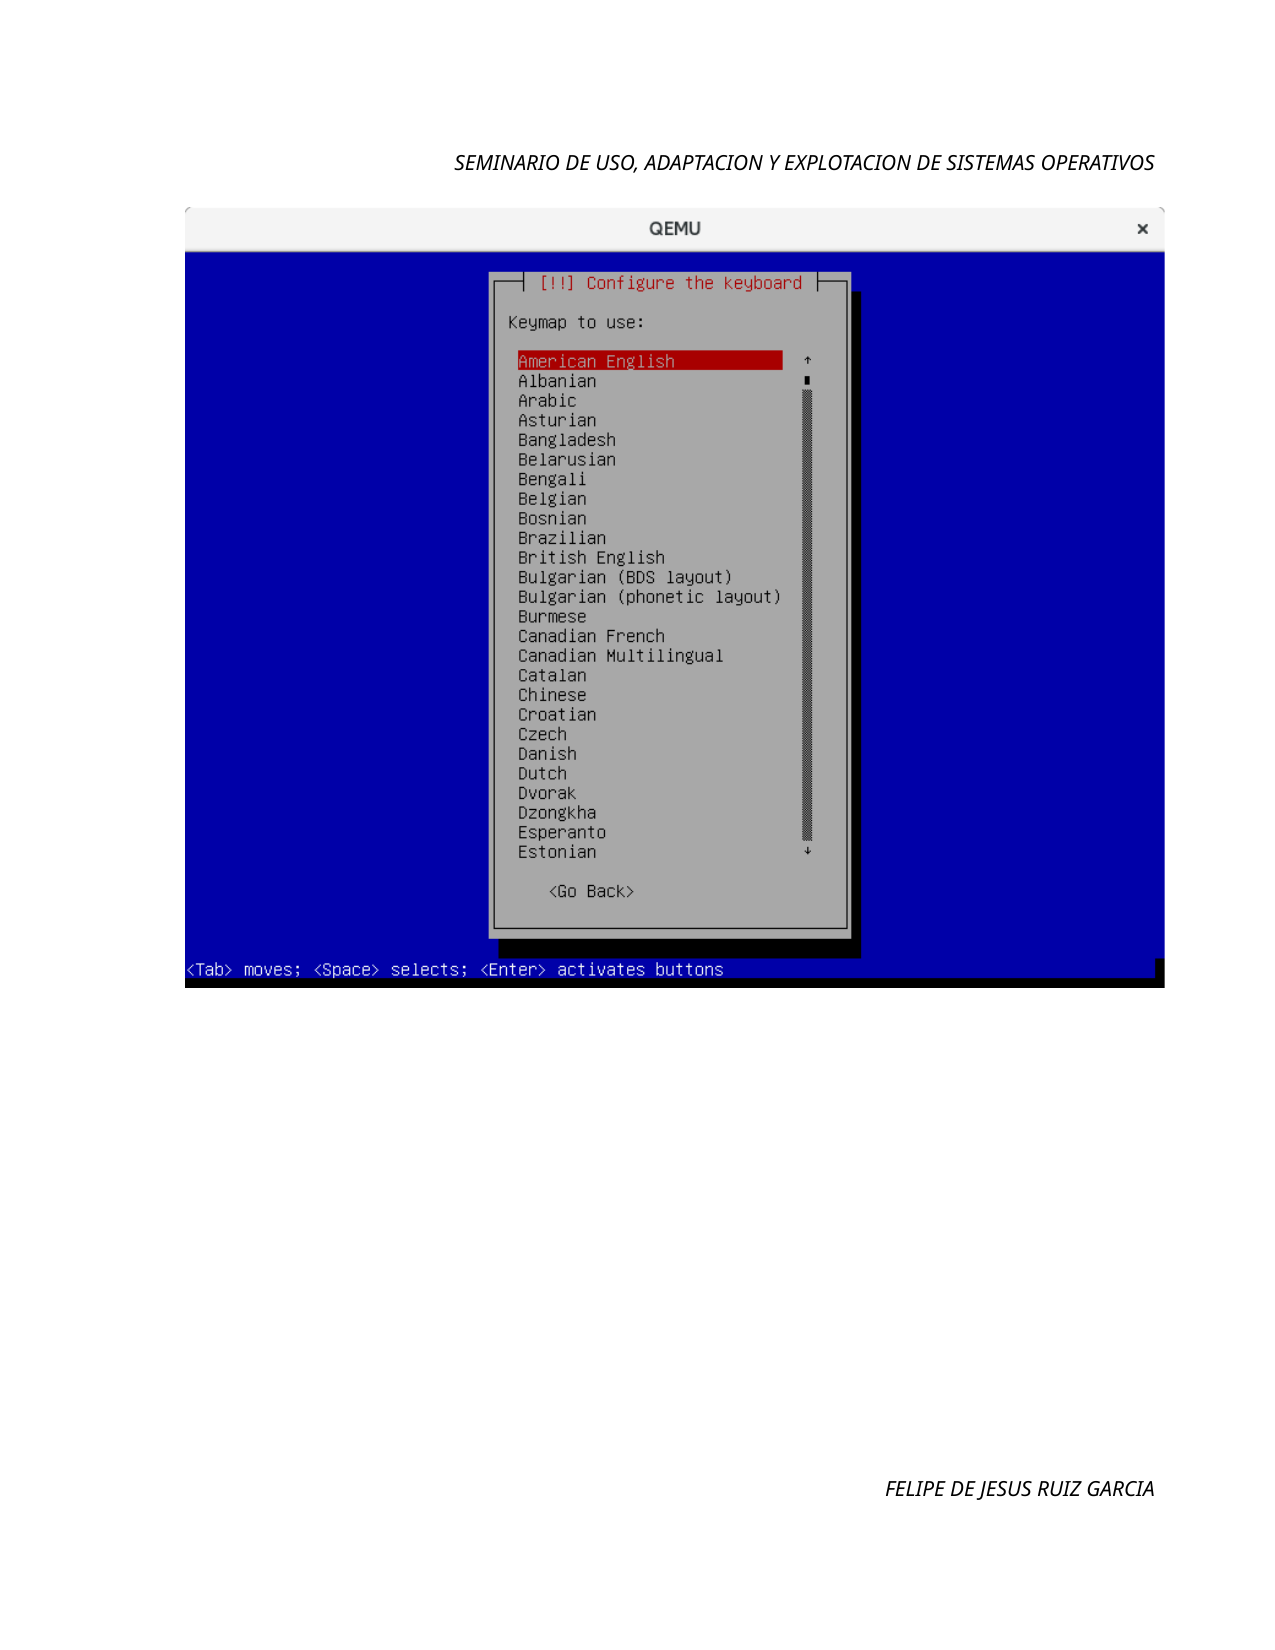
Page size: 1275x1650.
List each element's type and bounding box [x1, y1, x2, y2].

picture [185, 207, 1165, 988]
